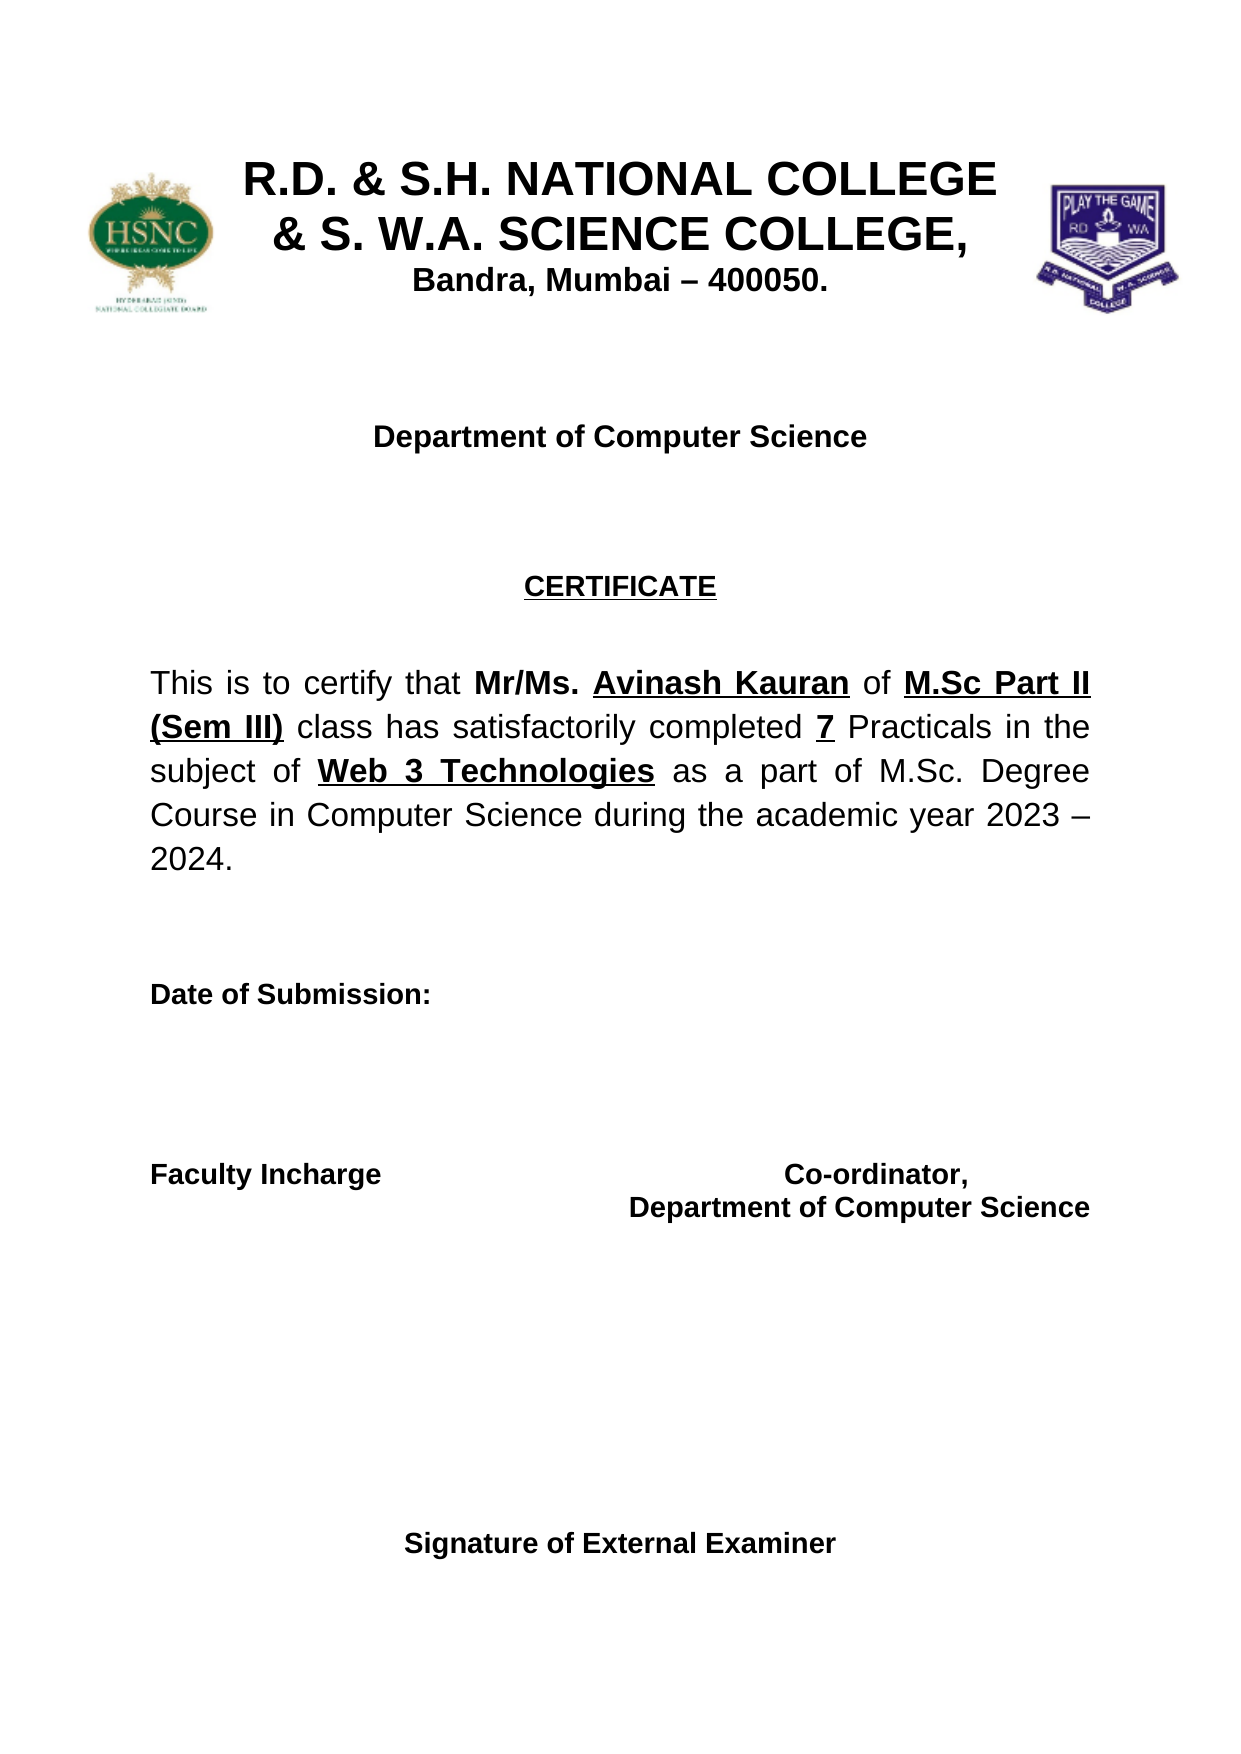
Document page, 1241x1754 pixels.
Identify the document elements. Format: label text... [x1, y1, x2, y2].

text Department of Computer Science [150, 1190, 1091, 1224]
text Department of Computer Science [150, 418, 1091, 454]
picture [1032, 168, 1189, 325]
text Faculty Incharge Co-ordinator, [150, 1157, 1091, 1190]
picture [71, 168, 229, 325]
text & S. W.A. SCIENCE COLLEGE, [229, 205, 1032, 260]
text R.D. & S.H. NATIONAL COLLEGE [150, 150, 1091, 205]
text CERTIFICATE [150, 569, 1091, 603]
text This is to certify that Mr/Ms. Avinash Kauran of M.Sc Part II (Sem III) class has satisfactorily completed 7 Practicals in the subject of Web 3 Technologies as a part of M.Sc. Degree Course in Computer Science during the academic year 2023 – 2024. [150, 663, 1091, 878]
text Date of Submission: [150, 977, 1091, 1011]
text Bandra, Mumbai – 400050. [229, 260, 1032, 299]
text Signature of External Examiner [150, 1526, 1091, 1559]
